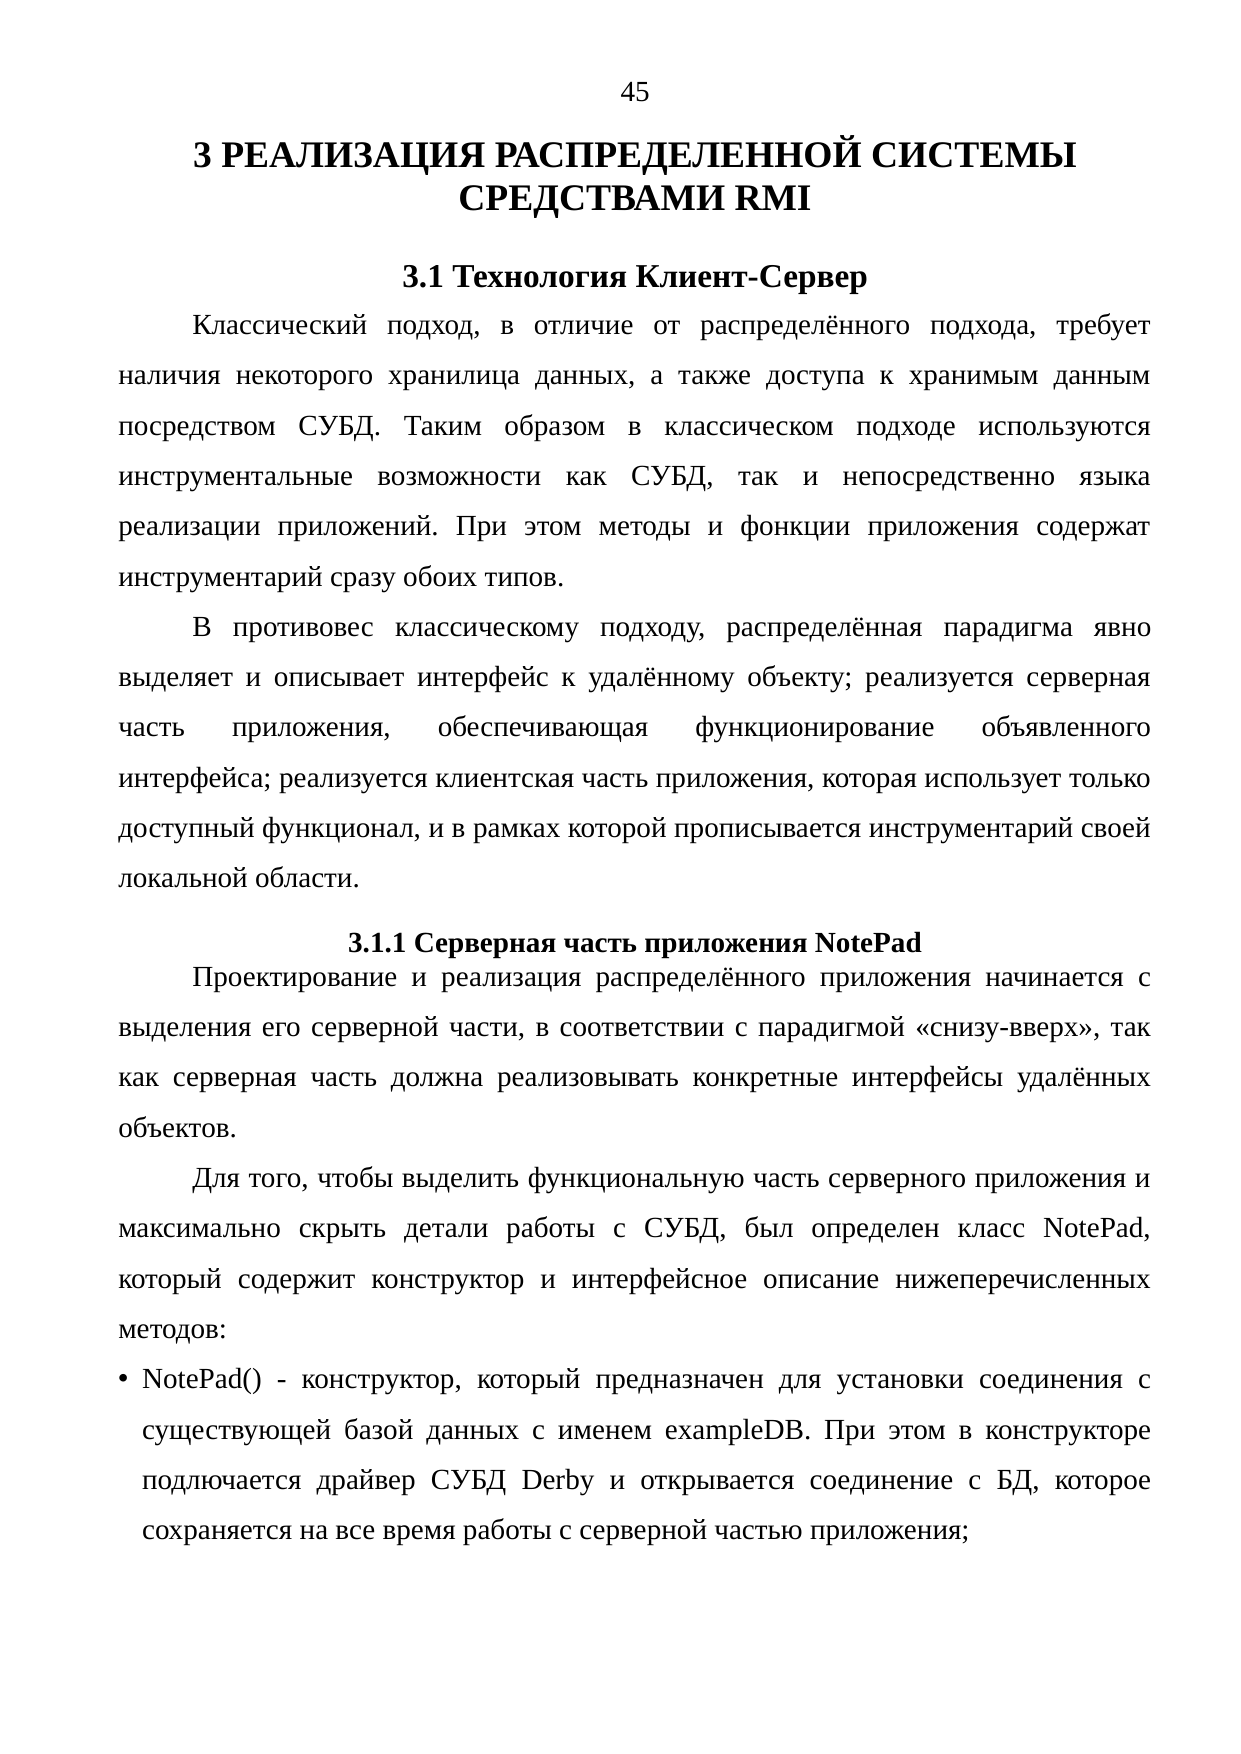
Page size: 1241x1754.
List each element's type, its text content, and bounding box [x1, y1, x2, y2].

subtitle 3.1 Технология Клиент-Сервер [118, 256, 1152, 294]
text Проектирование и реализация распределённого приложения начинается с выделения его серверной части, в соответствии с парадигмой «снизу-вверх», так как серверная часть должна реализовывать конкретные интерфейсы удалённых объектов. [118, 959, 1152, 1143]
list NotePad() - конструктор, который предназначен для установки соединения с существующей базой данных с именем exampleDB. При этом в конструкторе подлючается драйвер СУБД Derby и открывается соединение с БД, которое сохраняется на все время работы с серверной частью приложения; [118, 1361, 1152, 1546]
text В противовес классическому подходу, распределённая парадигма явно выделяет и описывает интерфейс к удалённому объекту; реализуется серверная часть приложения, обеспечивающая функционирование объявленного интерфейса; реализуется клиентская часть приложения, которая использует только доступный функционал, и в рамках которой прописывается инструментарий своей локальной области. [118, 609, 1152, 894]
subtitle 3.1.1 Серверная часть приложения NotePad [118, 925, 1152, 959]
text Для того, чтобы выделить функциональную часть серверного приложения и максимально скрыть детали работы с СУБД, был определен класс NotePad, который содержит конструктор и интерфейсное описание нижеперечисленных методов: [118, 1160, 1152, 1345]
text Классический подход, в отличие от распределённого подхода, требует наличия некоторого хранилица данных, а также доступа к хранимым данным посредством СУБД. Таким образом в классическом подходе используются инструментальные возможности как СУБД, так и непосредственно языка реализации приложений. При этом методы и фонкции приложения содержат инструментарий сразу обоих типов. [118, 307, 1152, 592]
subtitle 3 Реализация распределенной системы средствами RMI [118, 132, 1152, 219]
